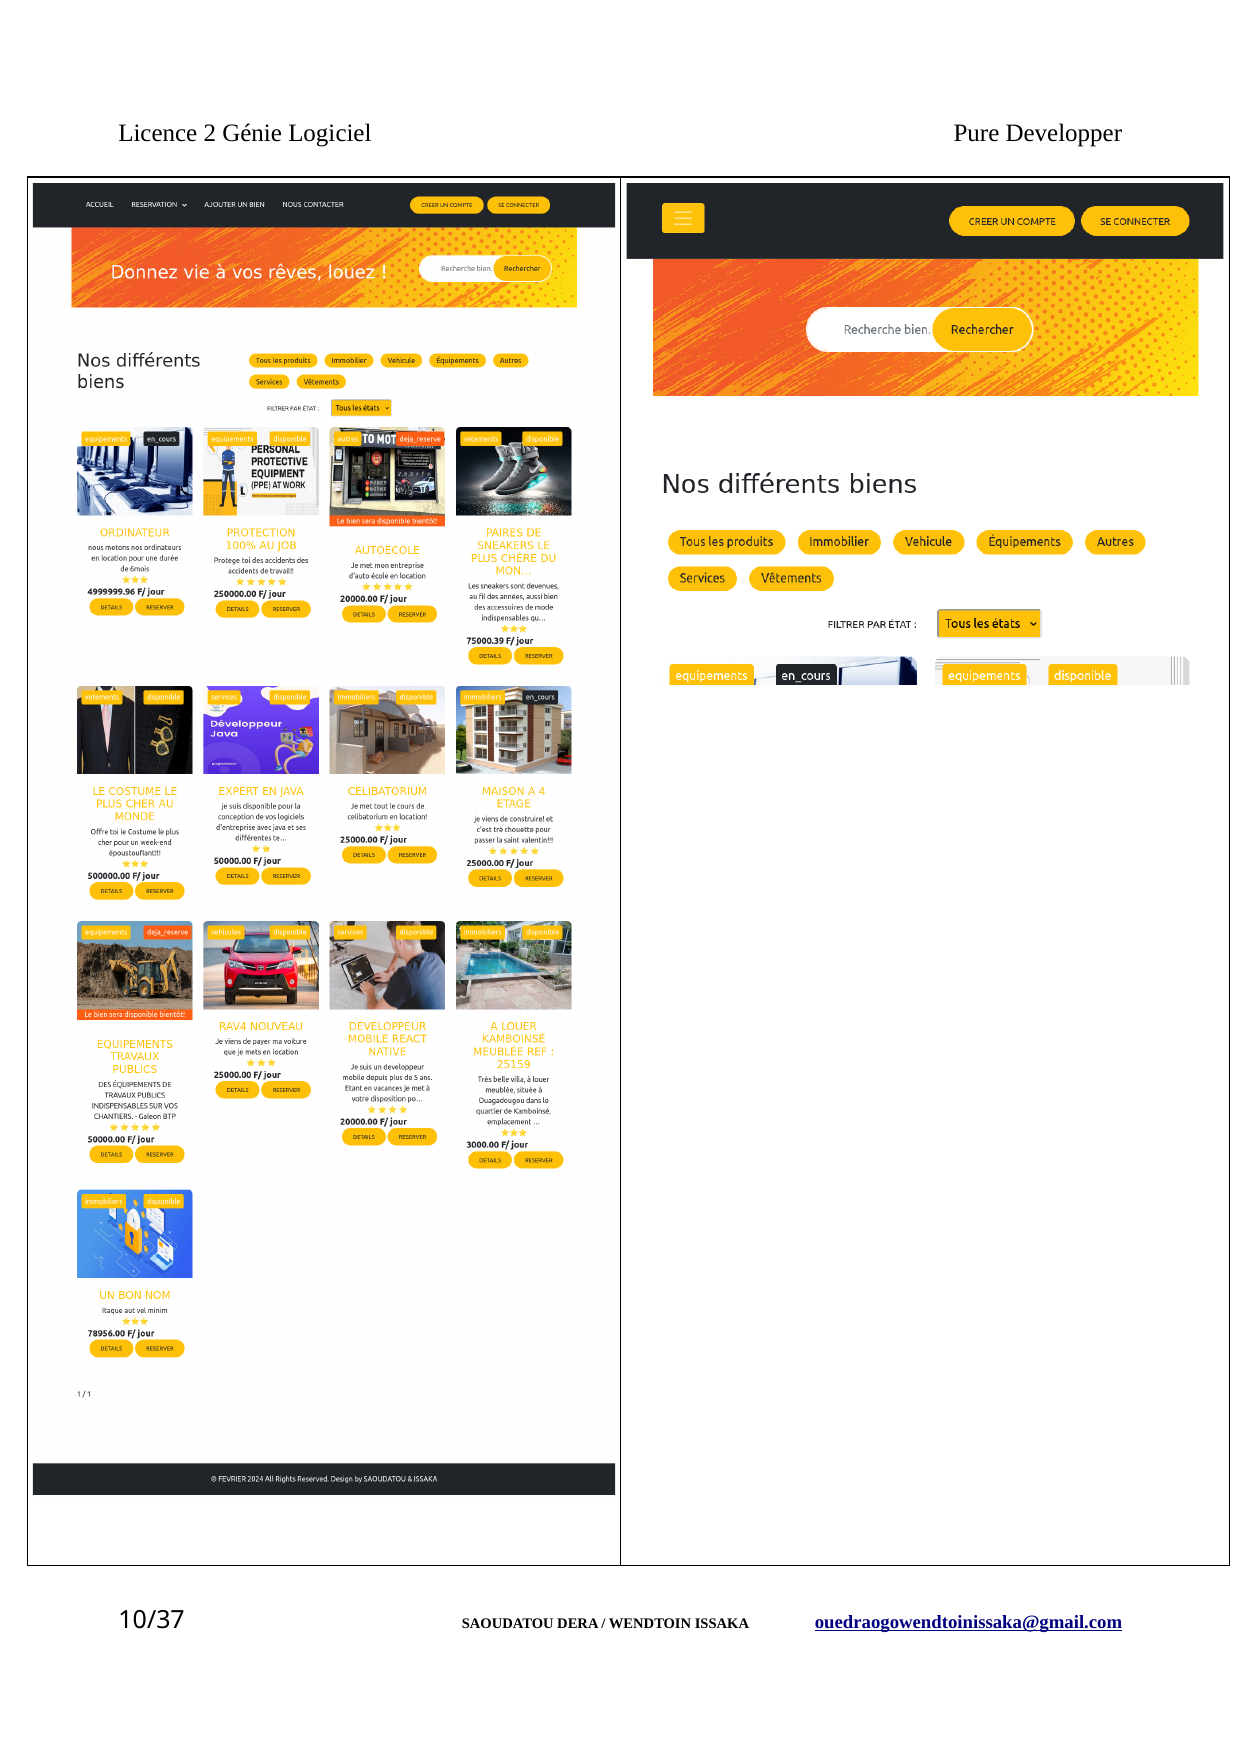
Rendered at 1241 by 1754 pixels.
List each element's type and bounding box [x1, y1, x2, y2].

table_cell [28, 178, 620, 1564]
picture [32, 183, 615, 1502]
picture [626, 183, 1224, 685]
table_cell [621, 178, 1229, 1564]
